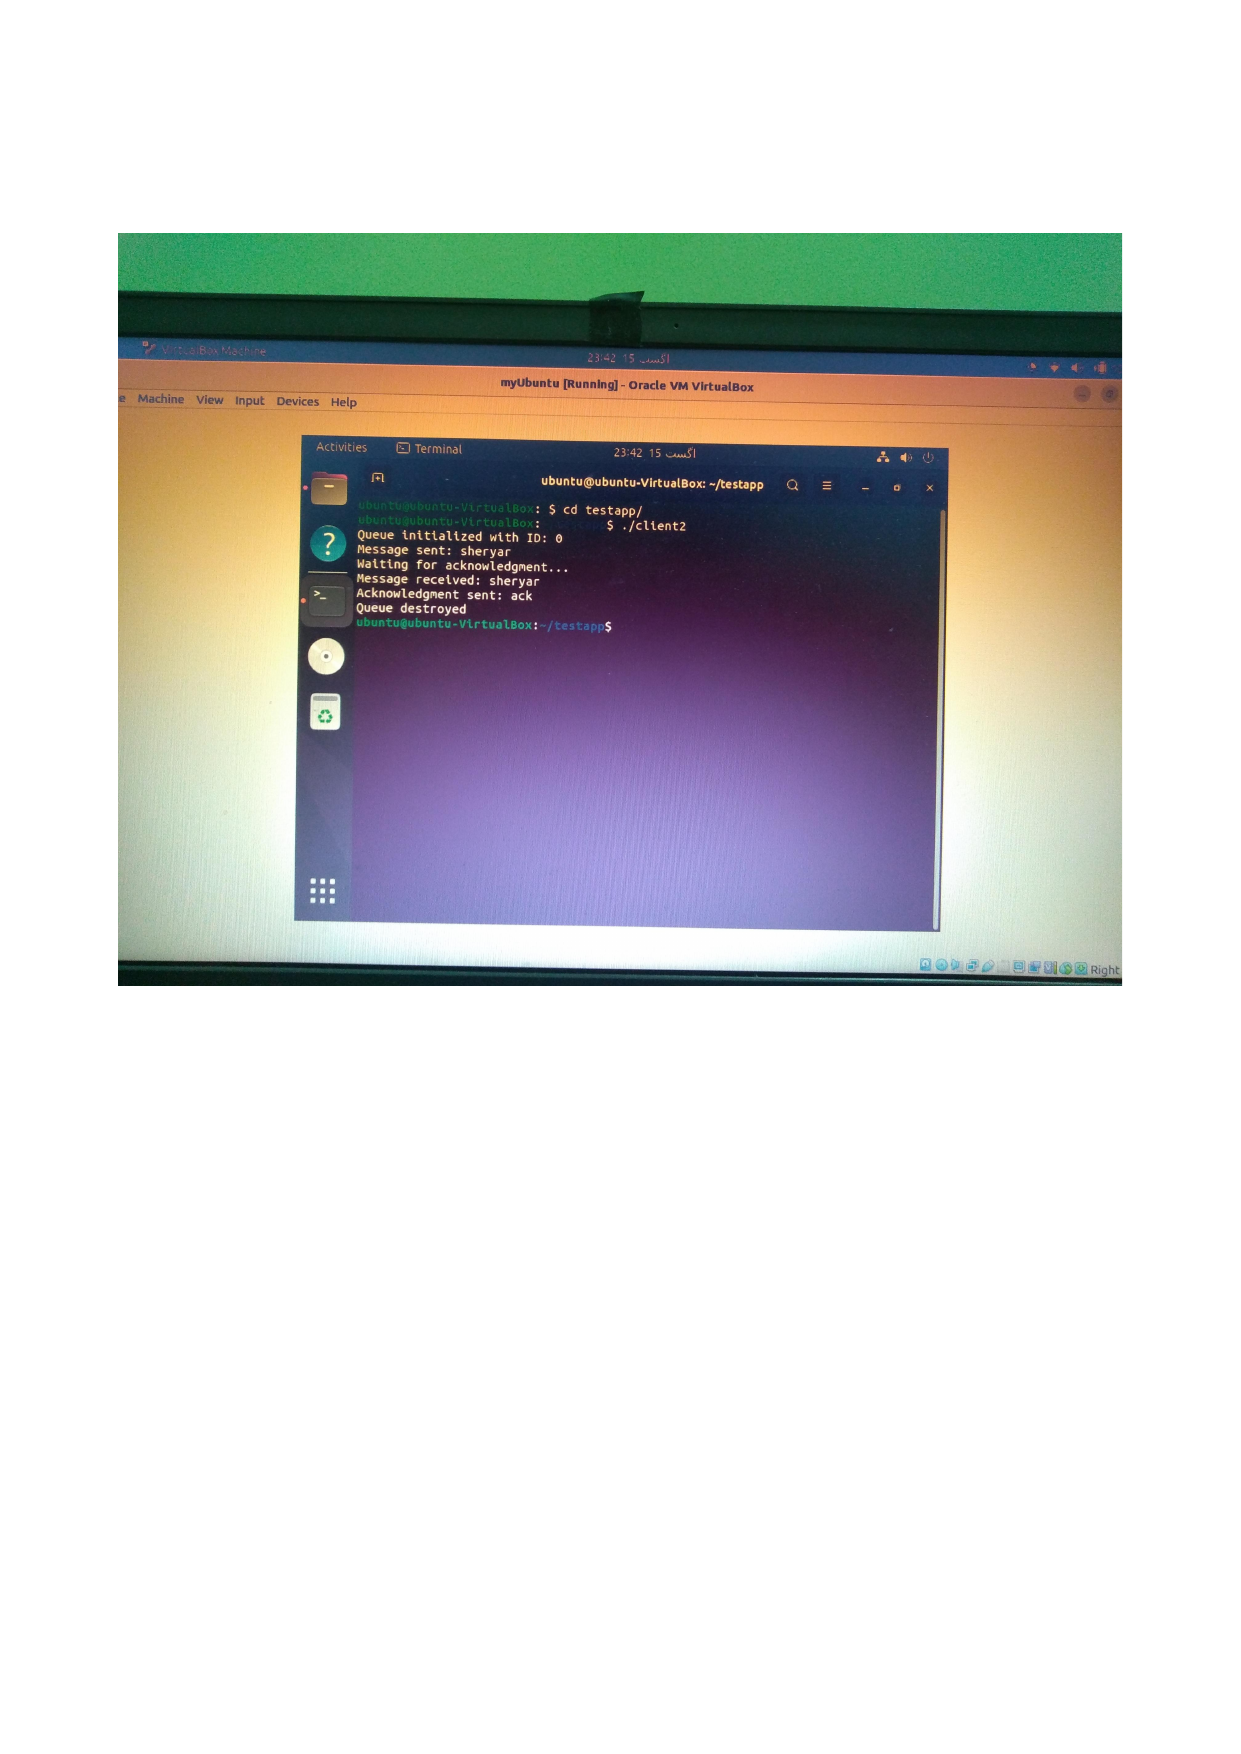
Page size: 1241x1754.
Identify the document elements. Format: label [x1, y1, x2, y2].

picture [118, 233, 1123, 986]
